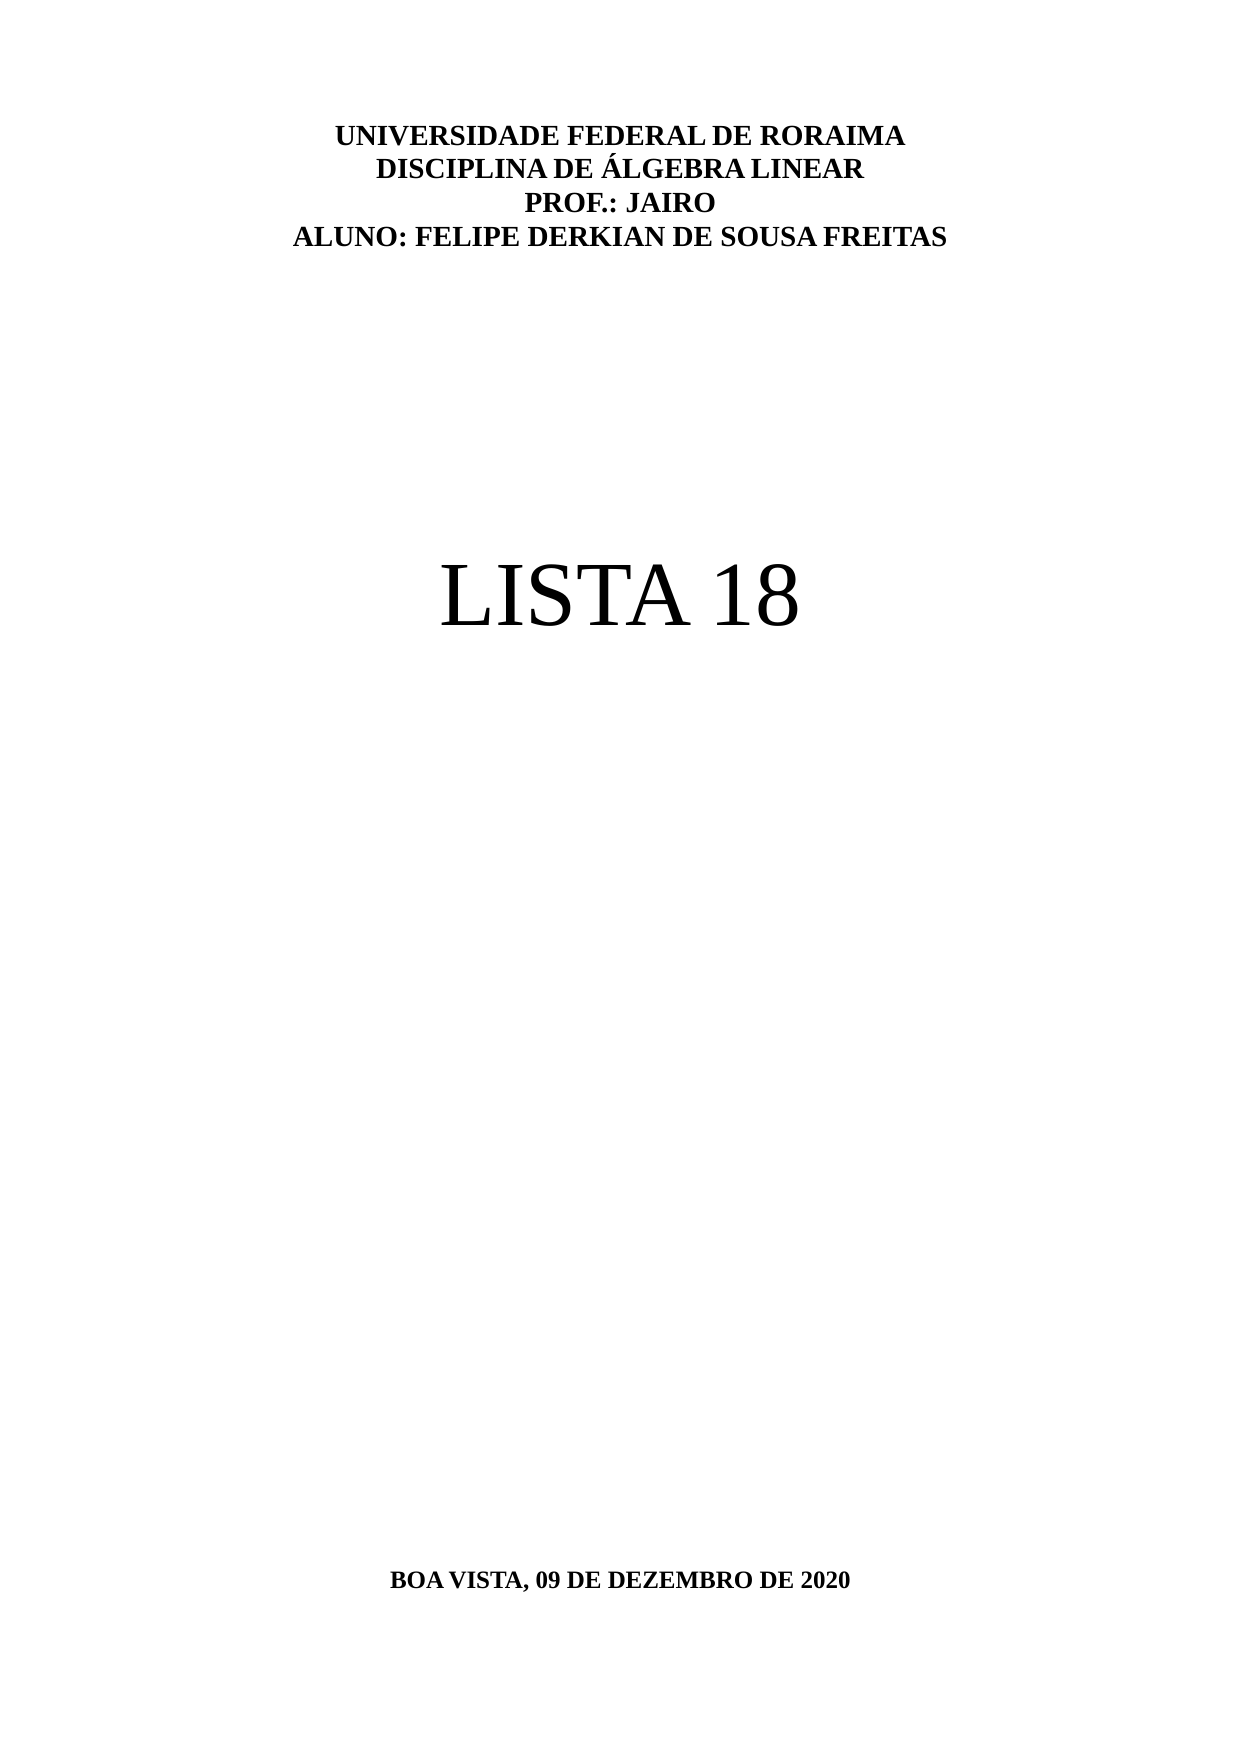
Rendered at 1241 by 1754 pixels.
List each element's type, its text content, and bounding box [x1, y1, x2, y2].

text PROF.: JAIRO [118, 185, 1122, 219]
text BOA VISTA, 09 DE DEZEMBRO DE 2020 [118, 1565, 1122, 1594]
text LISTA 18 [118, 540, 1122, 645]
text DISCIPLINA DE ÁLGEBRA LINEAR [118, 152, 1122, 185]
text UNIVERSIDADE FEDERAL DE RORAIMA [118, 118, 1122, 152]
text ALUNO: FELIPE DERKIAN DE SOUSA FREITAS [118, 219, 1122, 252]
